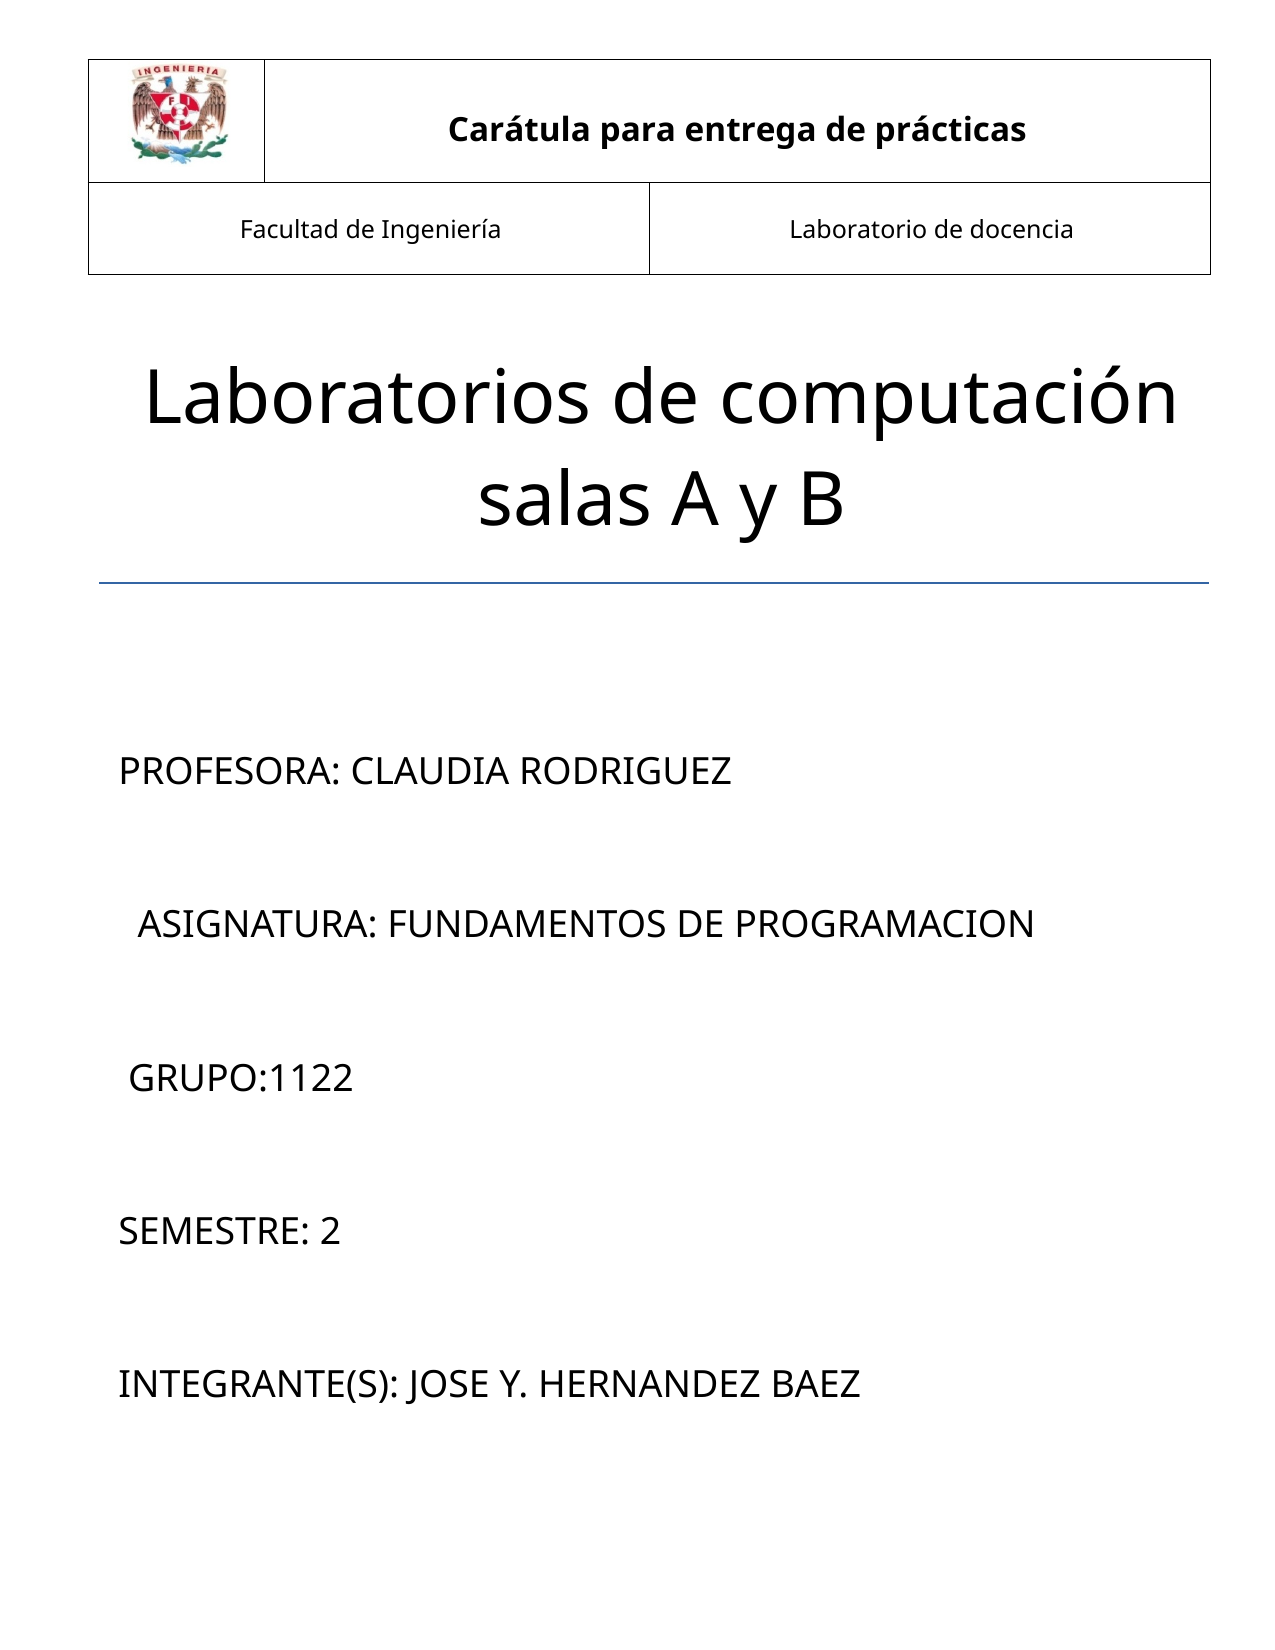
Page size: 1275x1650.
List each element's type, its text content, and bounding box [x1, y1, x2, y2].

text PROFESORA: CLAUDIA RODRIGUEZ [118, 745, 1205, 796]
table_cell Laboratorio de docencia [650, 183, 1210, 274]
text Laboratorios de computación [118, 343, 1205, 446]
table_header [118, 584, 493, 659]
table_header [118, 577, 493, 582]
text INTEGRANTE(S): JOSE Y. HERNANDEZ BAEZ [118, 1357, 1205, 1408]
table_header [89, 60, 264, 182]
text SEMESTRE: 2 [118, 1204, 1205, 1255]
table_header Carátula para entrega de prácticas [265, 60, 1210, 182]
text GRUPO:1122 [118, 1051, 1205, 1102]
text salas A y B [118, 446, 1205, 548]
text ASIGNATURA: FUNDAMENTOS DE PROGRAMACION [118, 898, 1205, 949]
table_cell Facultad de Ingeniería [89, 183, 649, 274]
